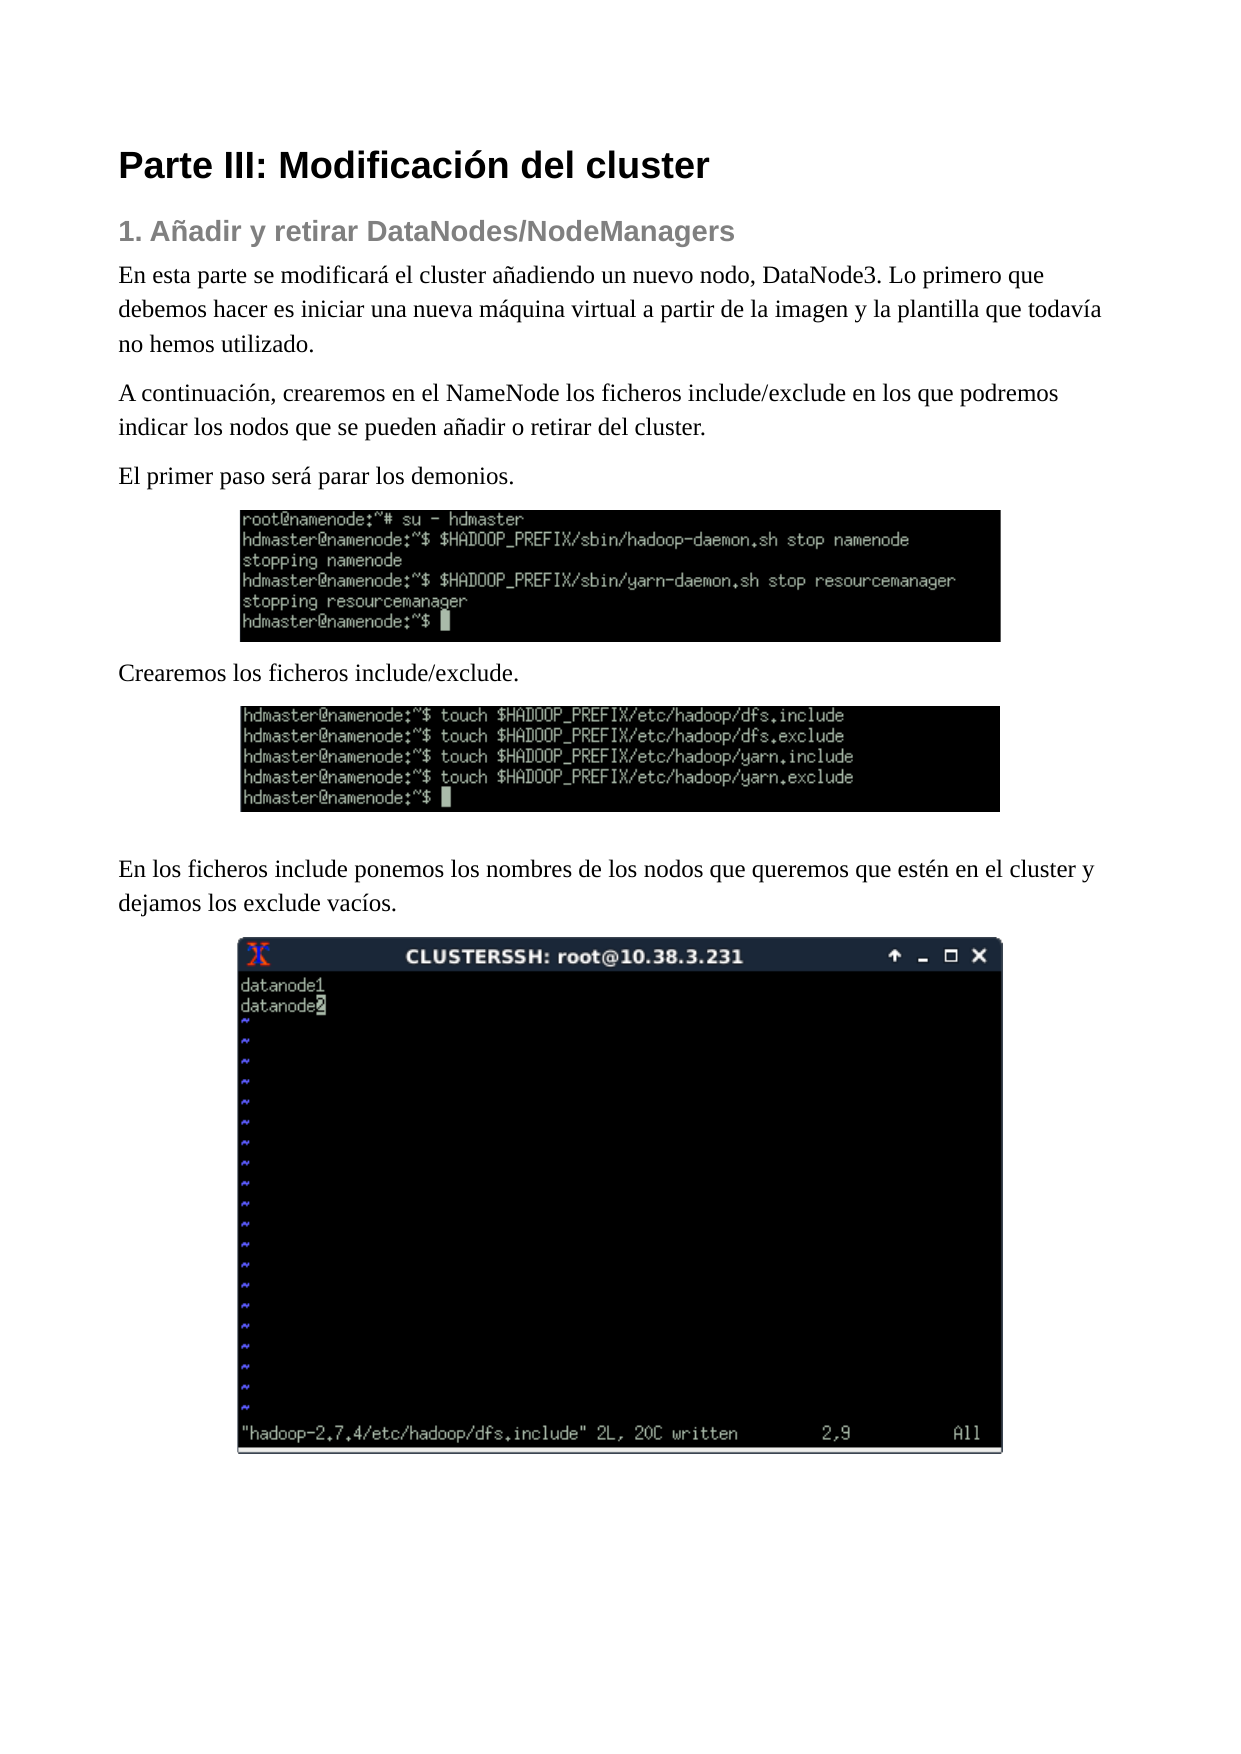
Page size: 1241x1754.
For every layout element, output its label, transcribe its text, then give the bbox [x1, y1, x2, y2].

text Crearemos los ficheros include/exclude. [118, 658, 1122, 686]
text El primer paso será parar los demonios. [118, 461, 1122, 490]
picture [240, 706, 1000, 812]
text En los ficheros include ponemos los nombres de los nodos que queremos que estén en el cluster y dejamos los exclude vacíos. [118, 854, 1122, 917]
picture [239, 510, 1001, 642]
text En esta parte se modificará el cluster añadiendo un nuevo nodo, DataNode3. Lo primero que debemos hacer es iniciar una nueva máquina virtual a partir de la imagen y la plantilla que todavía no hemos utilizado. [118, 260, 1122, 358]
subtitle Parte III: Modificación del cluster [118, 143, 1122, 187]
subtitle 1. Añadir y retirar DataNodes/NodeManagers [118, 214, 1122, 247]
picture [237, 937, 1003, 1454]
text A continuación, crearemos en el NameNode los ficheros include/exclude en los que podremos indicar los nodos que se pueden añadir o retirar del cluster. [118, 378, 1122, 441]
